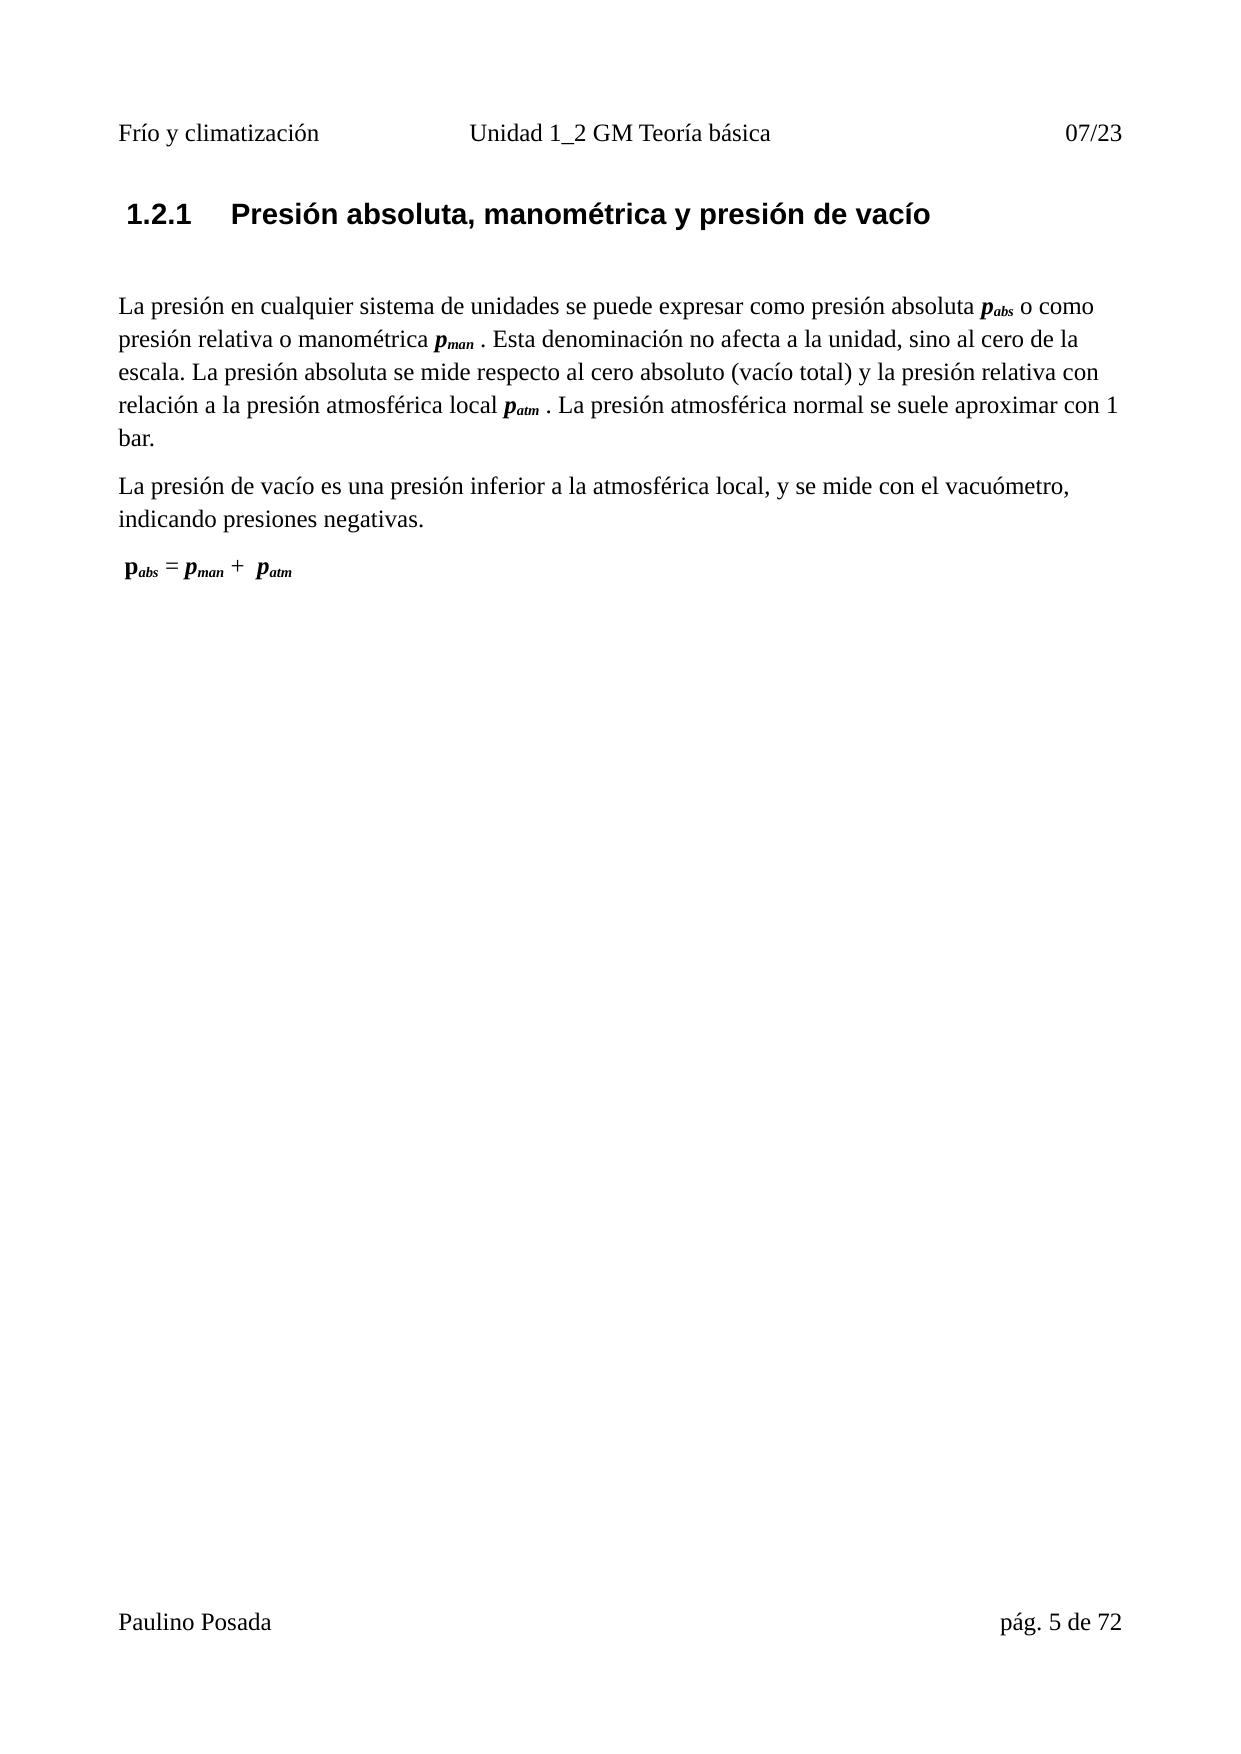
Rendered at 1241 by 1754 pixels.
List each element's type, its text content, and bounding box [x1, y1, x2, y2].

text La presión en cualquier sistema de unidades se puede expresar como presión absoluta pabs o como presión relativa o manométrica pman . Esta denominación no afecta a la unidad, sino al cero de la escala. La presión absoluta se mide respecto al cero absoluto (vacío total) y la presión relativa con relación a la presión atmosférica local patm . La presión atmosférica normal se suele aproximar con 1 bar. [118, 291, 1122, 452]
text La presión de vacío es una presión inferior a la atmosférica local, y se mide con el vacuómetro, indicando presiones negativas. [118, 471, 1122, 532]
subtitle Presión absoluta, manométrica y presión de vacío [118, 197, 1122, 231]
text pabs = pman + patm [118, 551, 1122, 580]
